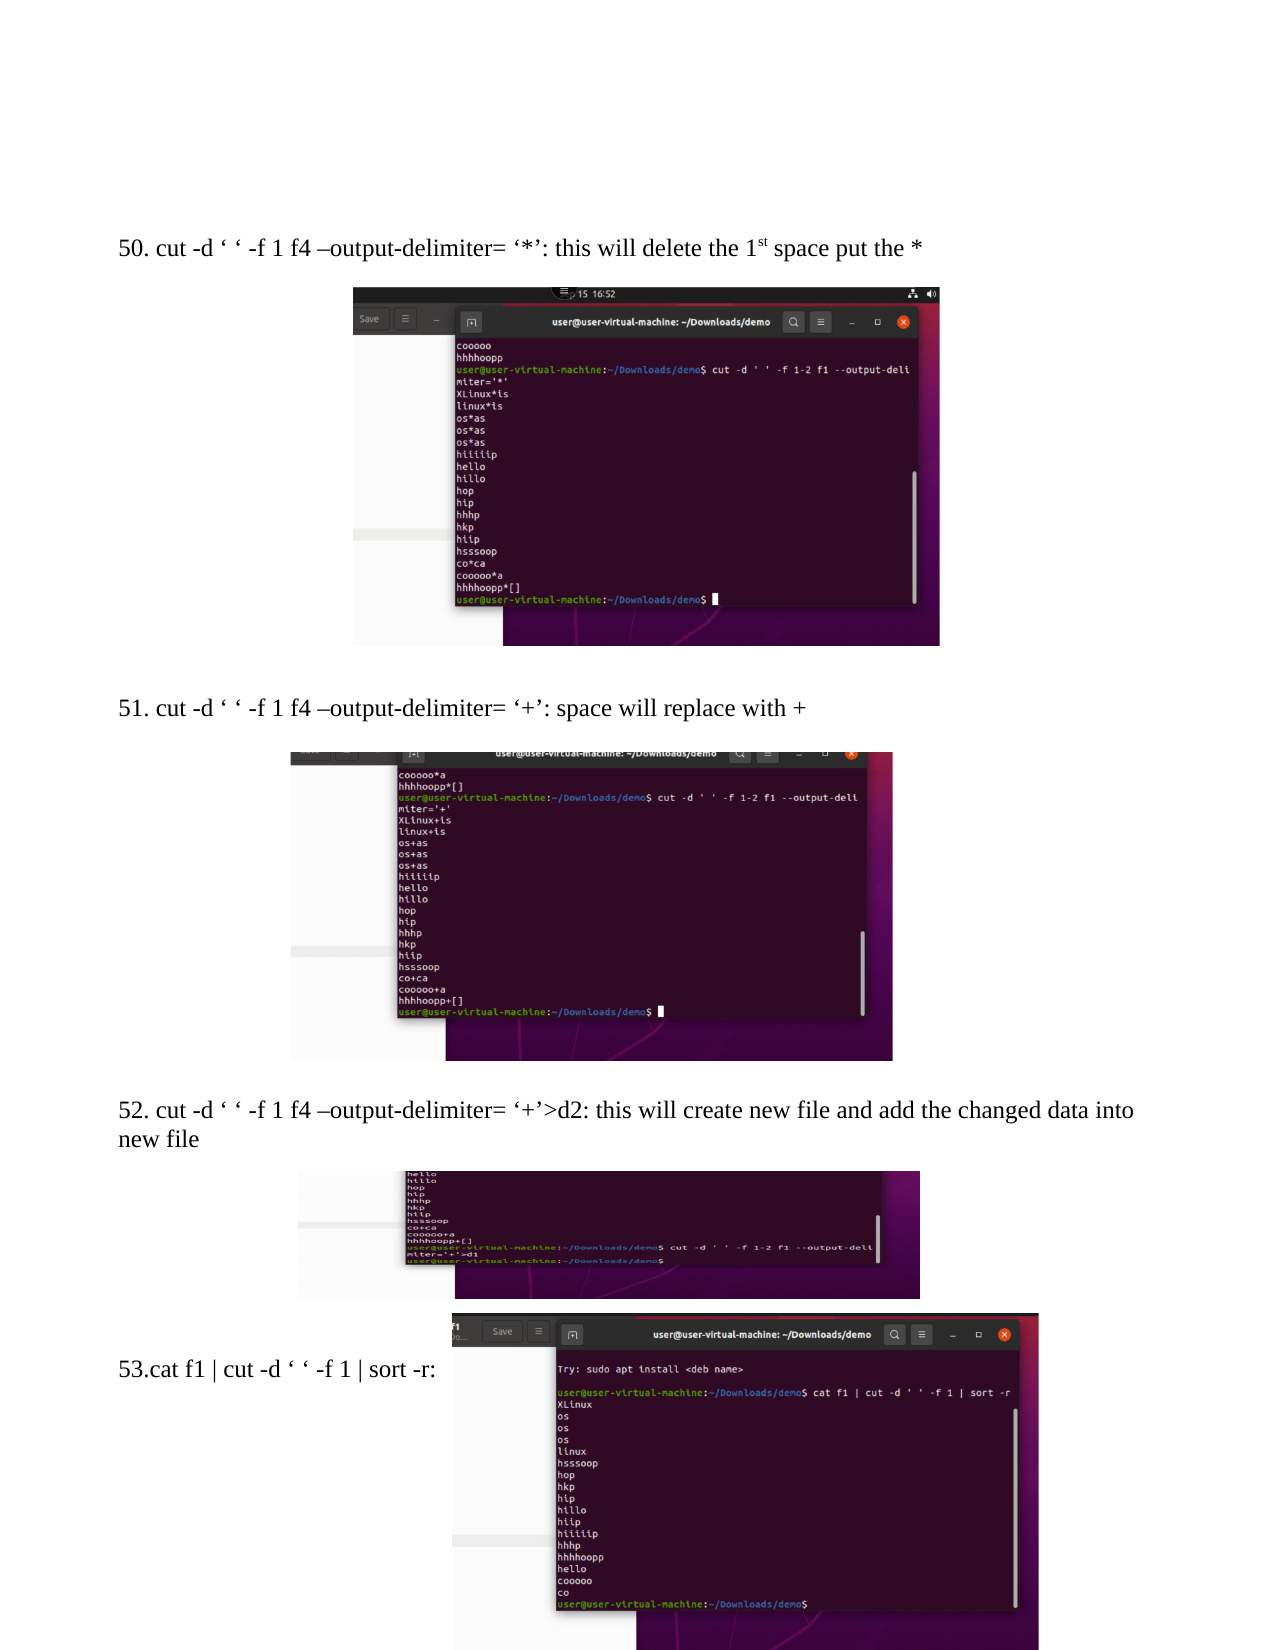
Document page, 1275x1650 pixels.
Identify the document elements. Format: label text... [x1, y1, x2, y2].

text 50. cut -d ‘ ‘ -f 1 f4 –output-delimiter= ‘*’: this will delete the 1st space put the * [118, 233, 1157, 262]
picture [290, 752, 893, 1061]
text 52. cut -d ‘ ‘ -f 1 f4 –output-delimiter= ‘+’>d2: this will create new file and add the changed data into new file [118, 1096, 1157, 1153]
picture [297, 1171, 920, 1299]
picture [452, 1313, 1039, 1650]
text 53.cat f1 | cut -d ‘ ‘ -f 1 | sort -r: [118, 1354, 452, 1383]
picture [353, 287, 940, 646]
text 51. cut -d ‘ ‘ -f 1 f4 –output-delimiter= ‘+’: space will replace with + [118, 693, 1157, 722]
text [1039, 1354, 1157, 1383]
